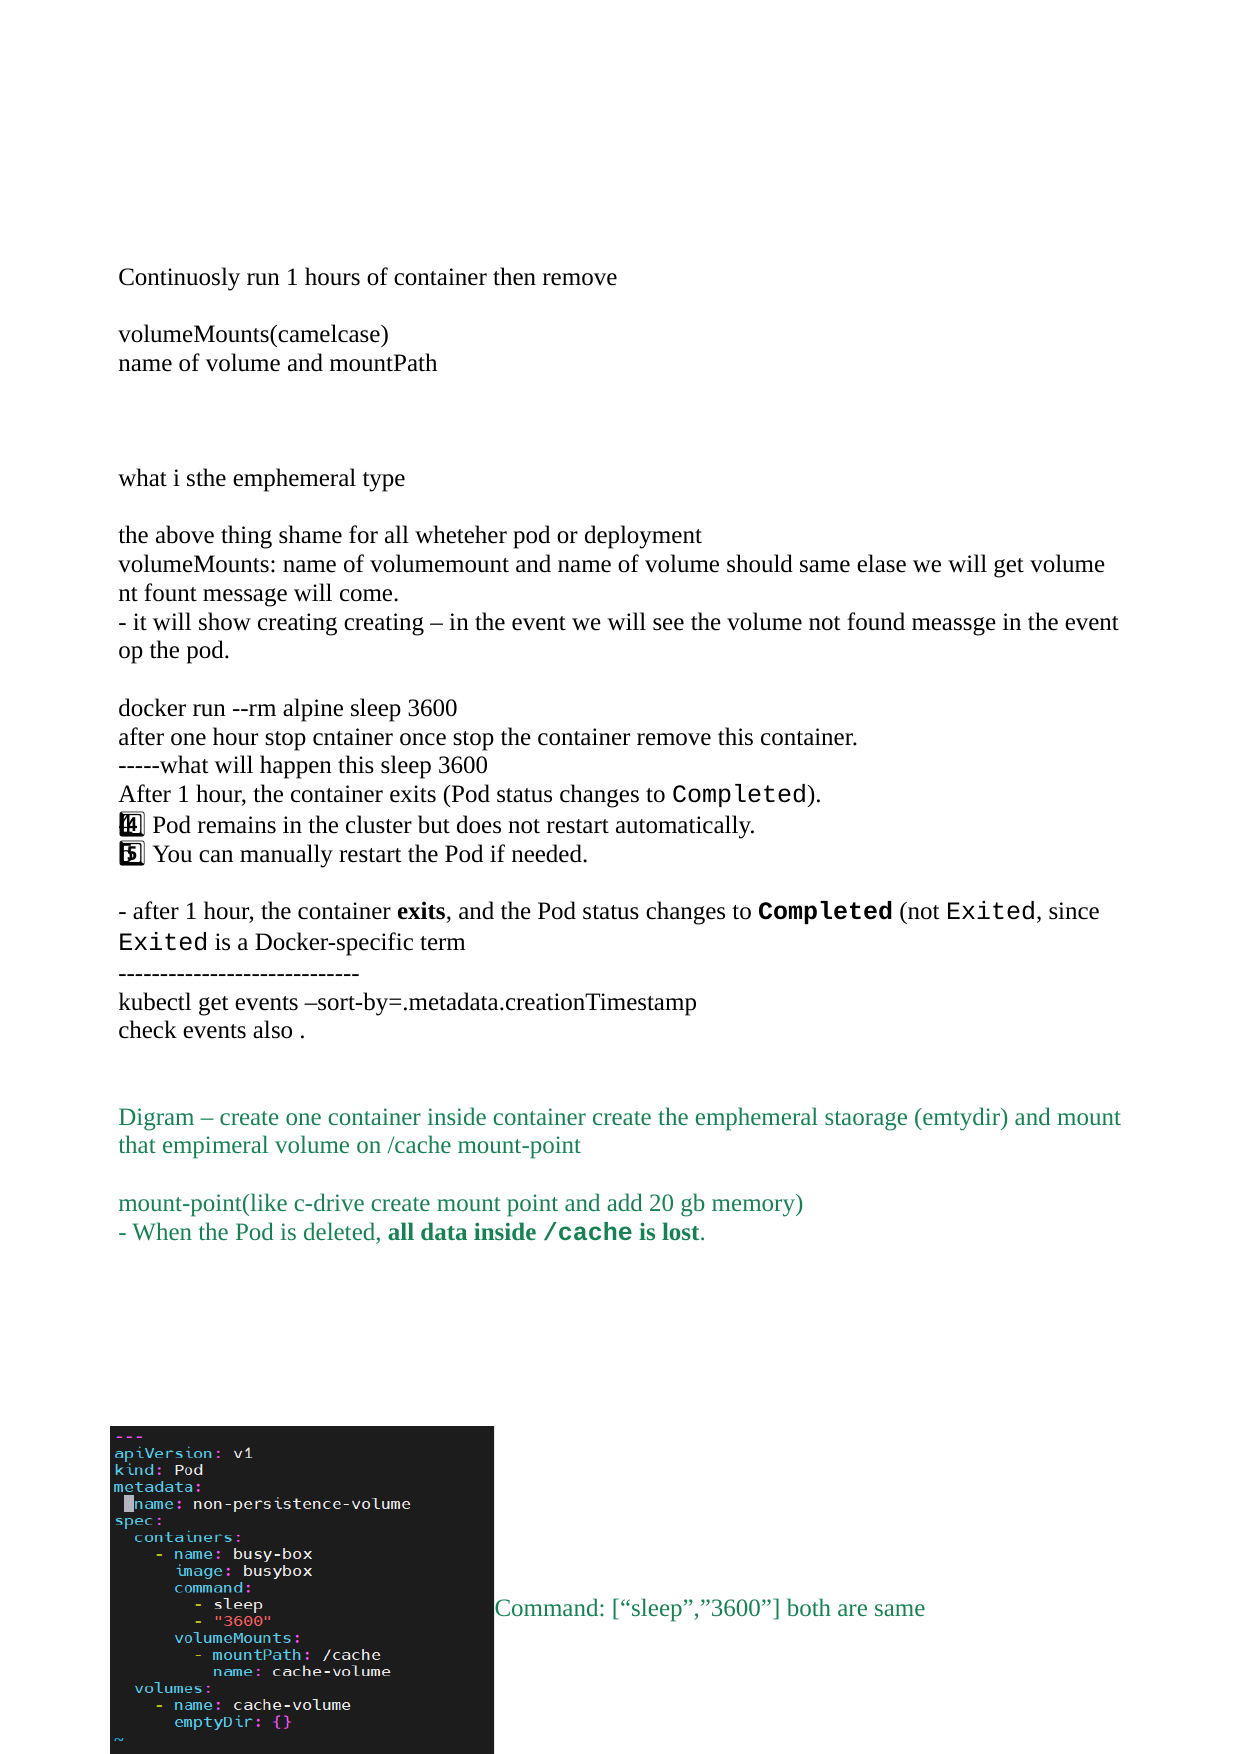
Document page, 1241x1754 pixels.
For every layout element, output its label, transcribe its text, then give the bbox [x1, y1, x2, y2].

text volumeMounts(camelcase) [118, 319, 1122, 348]
text Digram – create one container inside container create the emphemeral staorage (emtydir) and mount that empimeral volume on /cache mount-point mount-point(like c-drive create mount point and add 20 gb memory) - When the Pod is deleted, all data inside /cache is lost. [118, 1102, 1122, 1363]
text Command: [“sleep”,”3600”] both are same [495, 1593, 1122, 1621]
text what i sthe emphemeral type the above thing shame for all wheteher pod or deployment [118, 463, 1122, 549]
picture [109, 1426, 495, 1754]
text Continuosly run 1 hours of container then remove [118, 262, 1122, 291]
text volumeMounts: name of volumemount and name of volume should same elase we will get volume nt fount message will come. [118, 549, 1122, 607]
text - it will show creating creating – in the event we will see the volume not found meassge in the event op the pod. docker run --rm alpine sleep 3600 after one hour stop cntainer once stop the container remove this container. -----what will happen this sleep 3600 After 1 hour, the container exits (Pod status changes to Completed). 4️⃣ Pod remains in the cluster but does not restart automatically. 5️⃣ You can manually restart the Pod if needed. - after 1 hour, the container exits, and the Pod status changes to Completed (not Exited, since Exited is a Docker-specific term ----------------------------- kubectl get events –sort-by=.metadata.creationTimestamp check events also . [118, 607, 1122, 1044]
text name of volume and mountPath [118, 348, 1122, 377]
